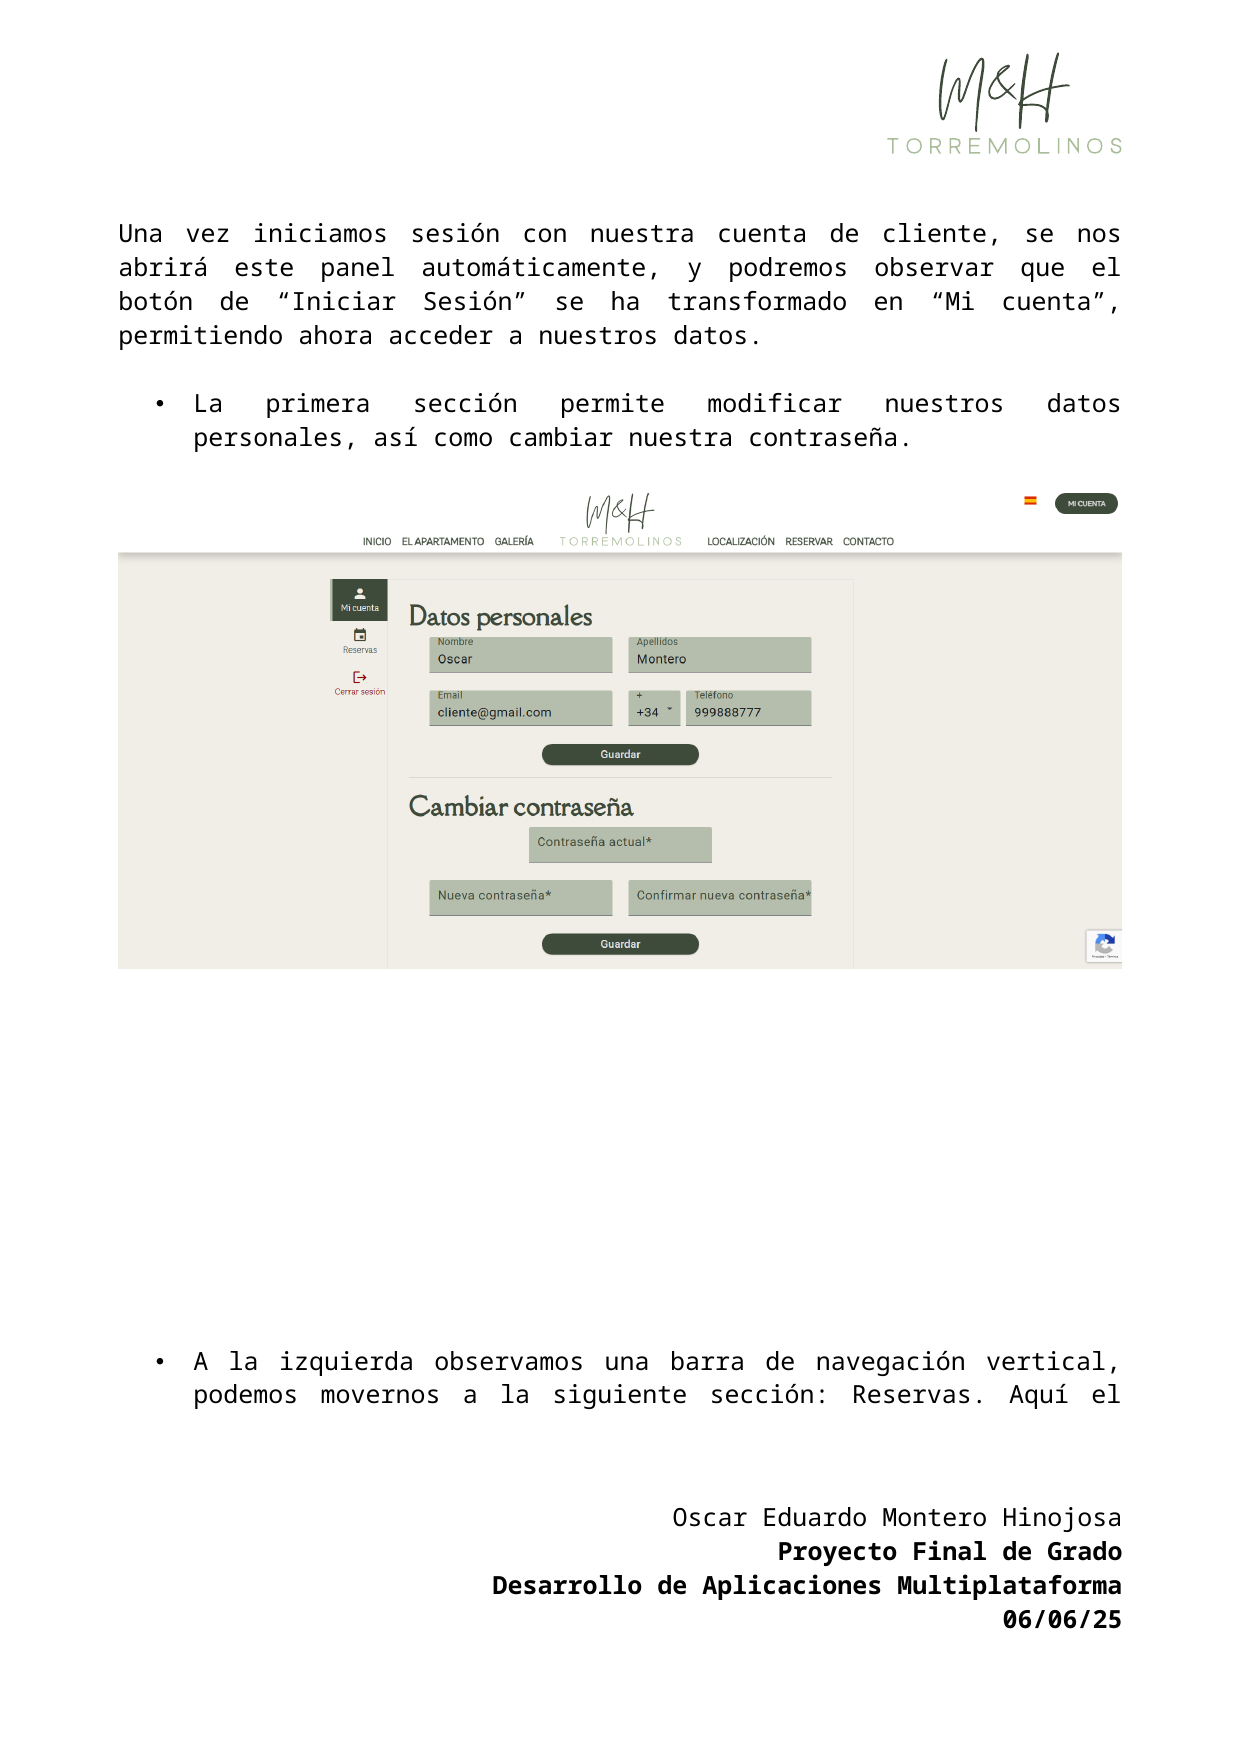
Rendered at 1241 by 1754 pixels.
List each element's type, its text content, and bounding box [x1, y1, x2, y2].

list La primera sección permite modificar nuestros datos personales, así como cambiar nuestra contraseña. [156, 386, 1122, 454]
picture [118, 488, 1123, 969]
list A la izquierda observamos una barra de navegación vertical, podemos movernos a la siguiente sección: Reservas. Aquí el [156, 1343, 1122, 1411]
text Una vez iniciamos sesión con nuestra cuenta de cliente, se nos abrirá este panel automáticamente, y podremos observar que el botón de “Iniciar Sesión” se ha transformado en “Mi cuenta”, permitiendo ahora acceder a nuestros datos. [118, 216, 1122, 352]
